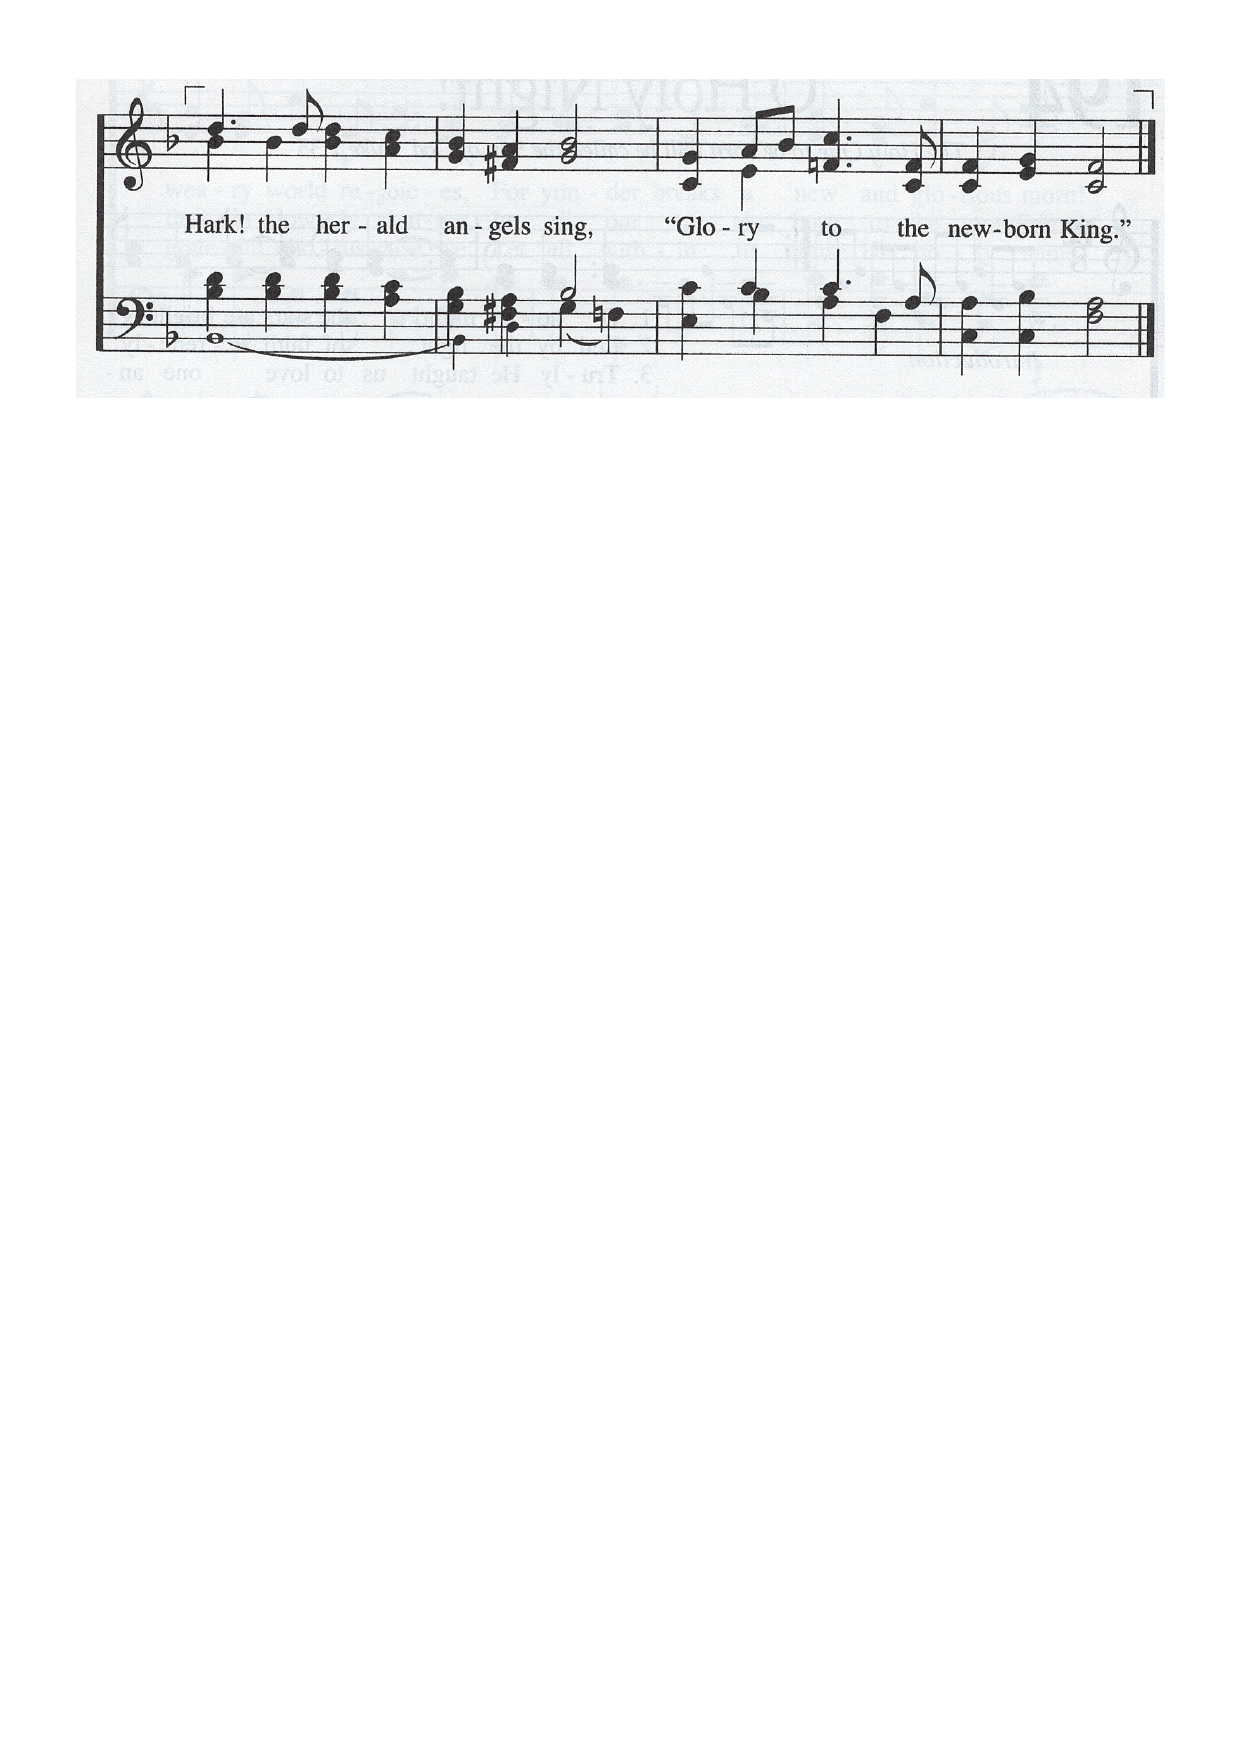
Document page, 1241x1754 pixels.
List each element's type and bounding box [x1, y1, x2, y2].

picture [75, 79, 929, 101]
